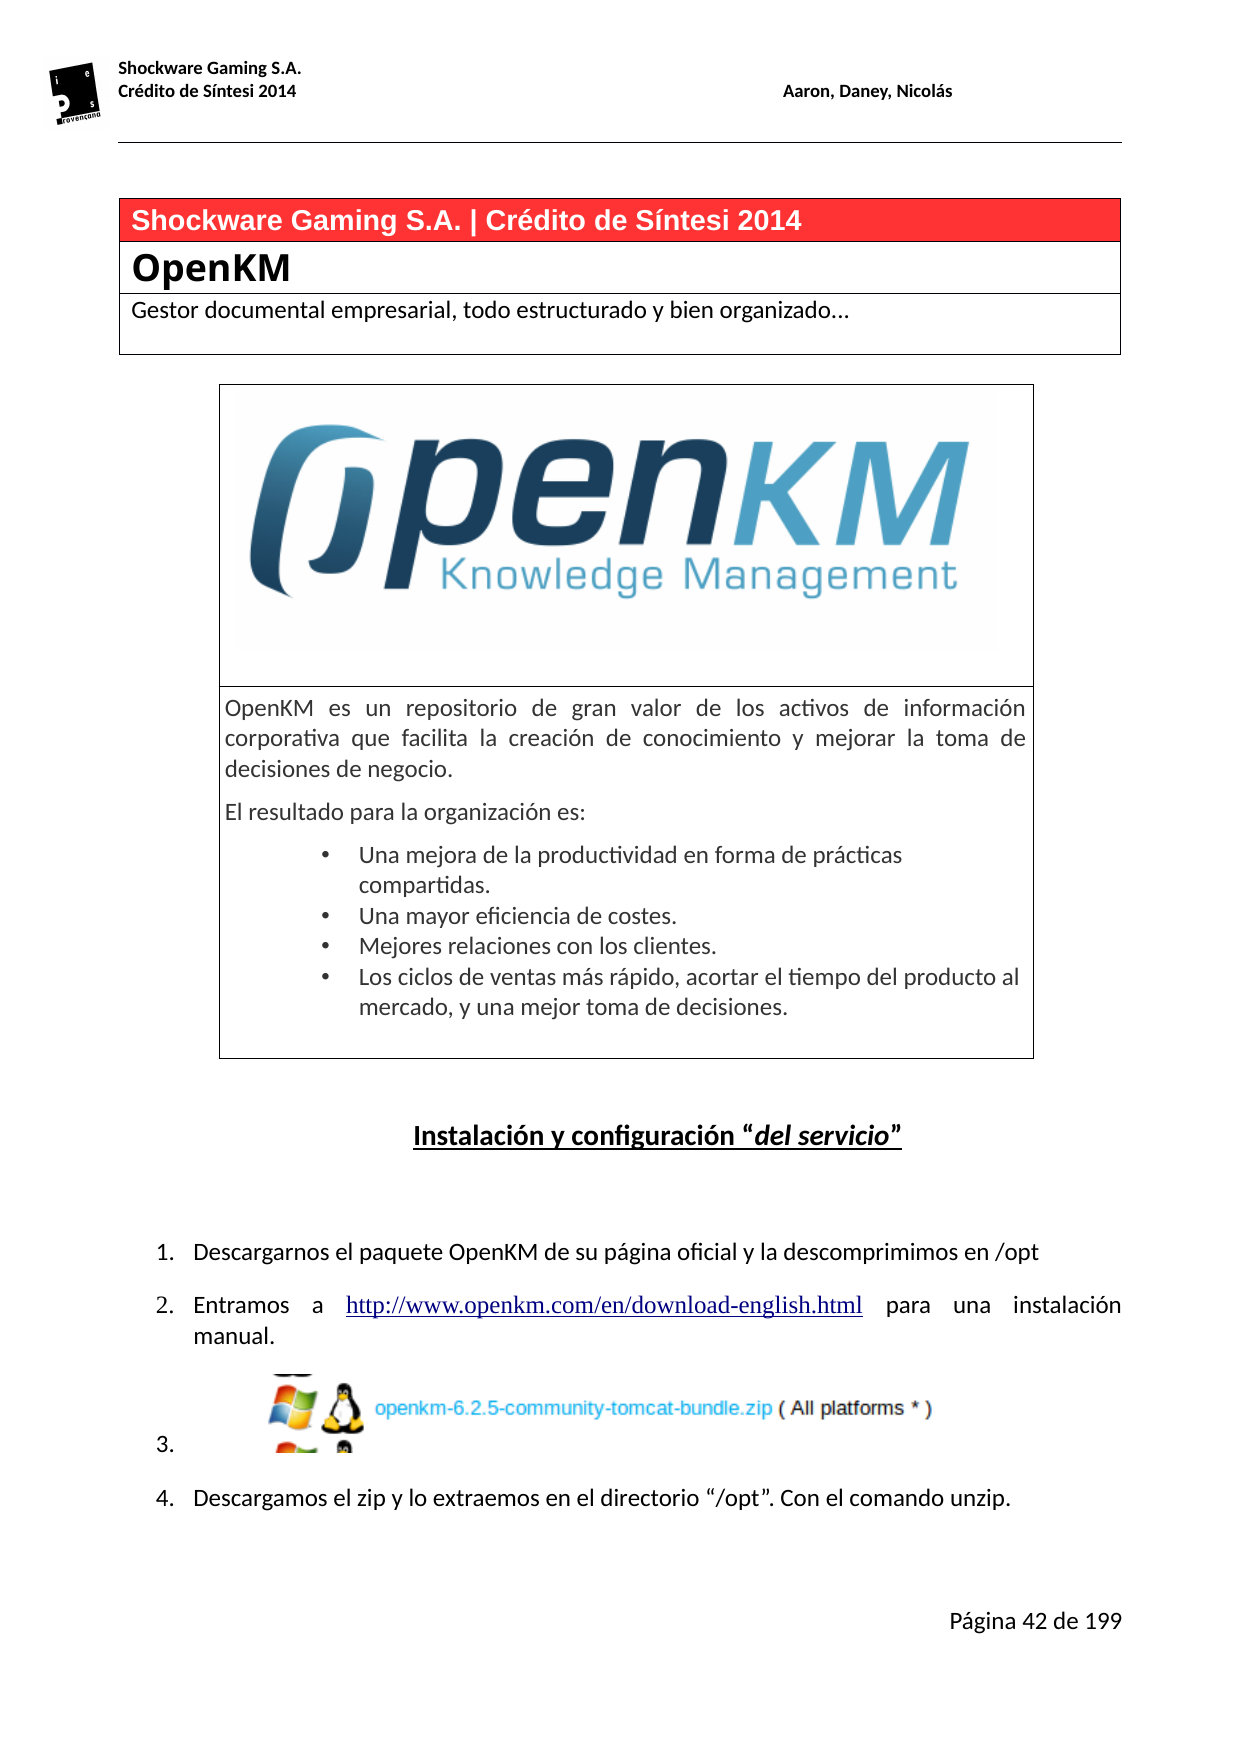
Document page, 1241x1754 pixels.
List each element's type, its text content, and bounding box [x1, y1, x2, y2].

picture [235, 389, 1021, 650]
list Descargamos el zip y lo extraemos en el directorio “/opt”. Con el comando unzip. [156, 1482, 1122, 1513]
table_cell Gestor documental empresarial, todo estructurado y bien organizado... [120, 294, 1120, 354]
list Entramos a http://www.openkm.com/en/download-english.html para una instalación manual. [156, 1290, 1122, 1351]
list Descargarnos el paquete OpenKM de su página oficial y la descomprimimos en /opt [156, 1236, 1122, 1266]
table_header [220, 385, 1033, 389]
table_header [220, 390, 1033, 686]
picture [43, 56, 110, 130]
picture [245, 1374, 995, 1453]
list Instalación y configuración “del servicio” [156, 1117, 1122, 1153]
table_header Shockware Gaming S.A. | Crédito de Síntesi 2014 [120, 199, 1120, 241]
table_cell OpenKM [120, 242, 1120, 293]
table_cell OpenKM es un repositorio de gran valor de los activos de información corporativa que facilita la creación de conocimiento y mejorar la toma de decisiones de negocio. El resultado para la organización es: Una mejora de la productividad en forma de prácticas compartidas. Una mayor eficiencia de costes. Mejores relaciones con los clientes. Los ciclos de ventas más rápido, acortar el tiempo del producto al mercado, y una mejor toma de decisiones. [220, 687, 1033, 1058]
